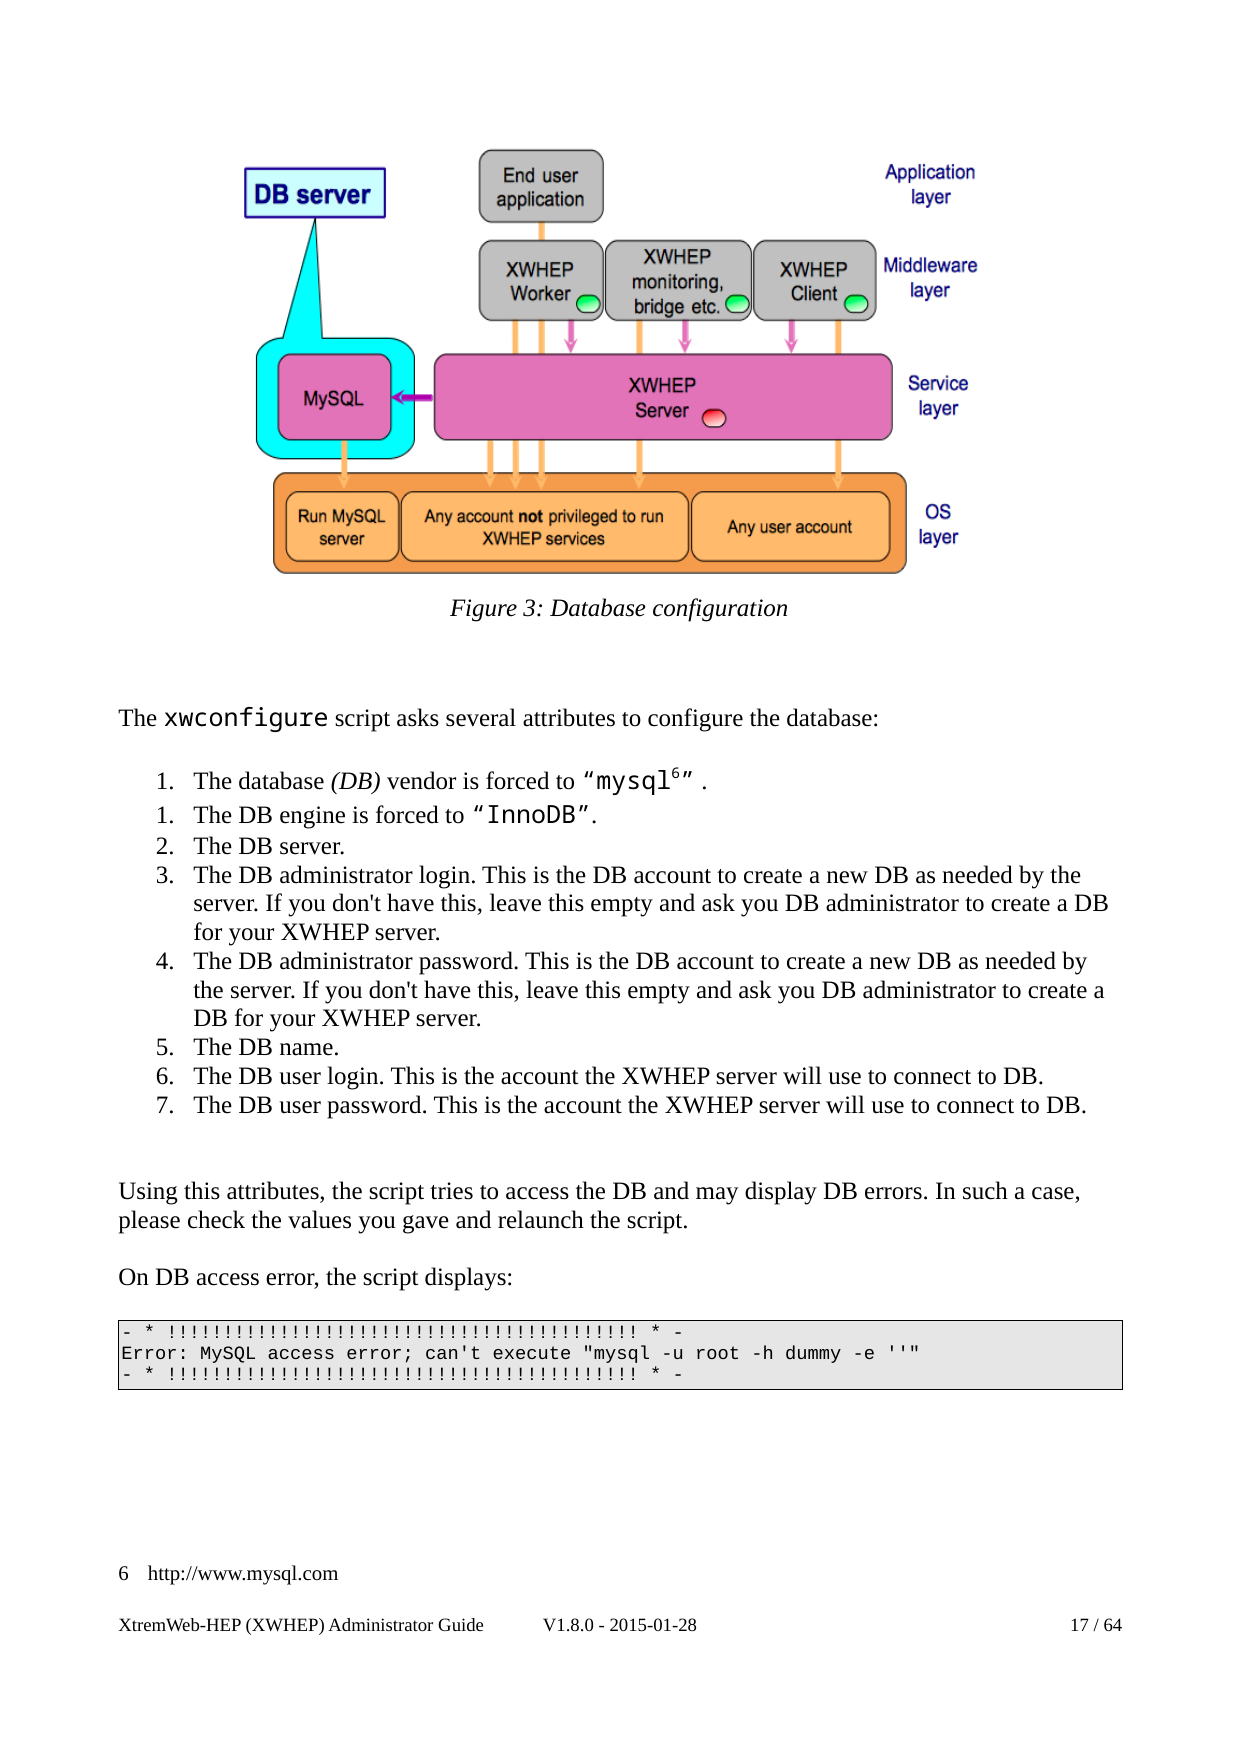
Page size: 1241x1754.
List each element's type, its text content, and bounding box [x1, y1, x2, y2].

list The DB administrator login. This is the DB account to create a new DB as needed by the server. If you don't have this, leave this empty and ask you DB administrator to create a DB for your XWHEP server. [156, 860, 1122, 946]
text Figure 3: Database configuration [168, 131, 1072, 622]
list http://www.mysql.com [118, 1561, 1122, 1585]
text On DB access error, the script displays: [118, 1262, 1122, 1291]
text Using this attributes, the script tries to access the DB and may display DB errors. In such a case, please check the values you gave and relaunch the script. [118, 1176, 1122, 1233]
list The DB user password. This is the account the XWHEP server will use to connect to DB. [156, 1090, 1122, 1118]
list The DB name. [156, 1032, 1122, 1061]
list The database (DB) vendor is forced to “mysql” . [156, 763, 1122, 797]
text The xwconfigure script asks several attributes to configure the database: [118, 700, 1122, 734]
list The DB server. [156, 831, 1122, 860]
picture [227, 130, 996, 594]
text Error: MySQL access error; can't execute "mysql -u root -h dummy -e ''" [119, 1341, 1122, 1362]
text - * !!!!!!!!!!!!!!!!!!!!!!!!!!!!!!!!!!!!!!!!!! * - [119, 1321, 1122, 1341]
text - * !!!!!!!!!!!!!!!!!!!!!!!!!!!!!!!!!!!!!!!!!! * - [119, 1362, 1122, 1389]
list The DB engine is forced to “InnoDB”. [156, 797, 1122, 831]
list The DB user login. This is the account the XWHEP server will use to connect to DB. [156, 1061, 1122, 1090]
list The DB administrator password. This is the DB account to create a new DB as needed by the server. If you don't have this, leave this empty and ask you DB administrator to create a DB for your XWHEP server. [156, 946, 1122, 1032]
